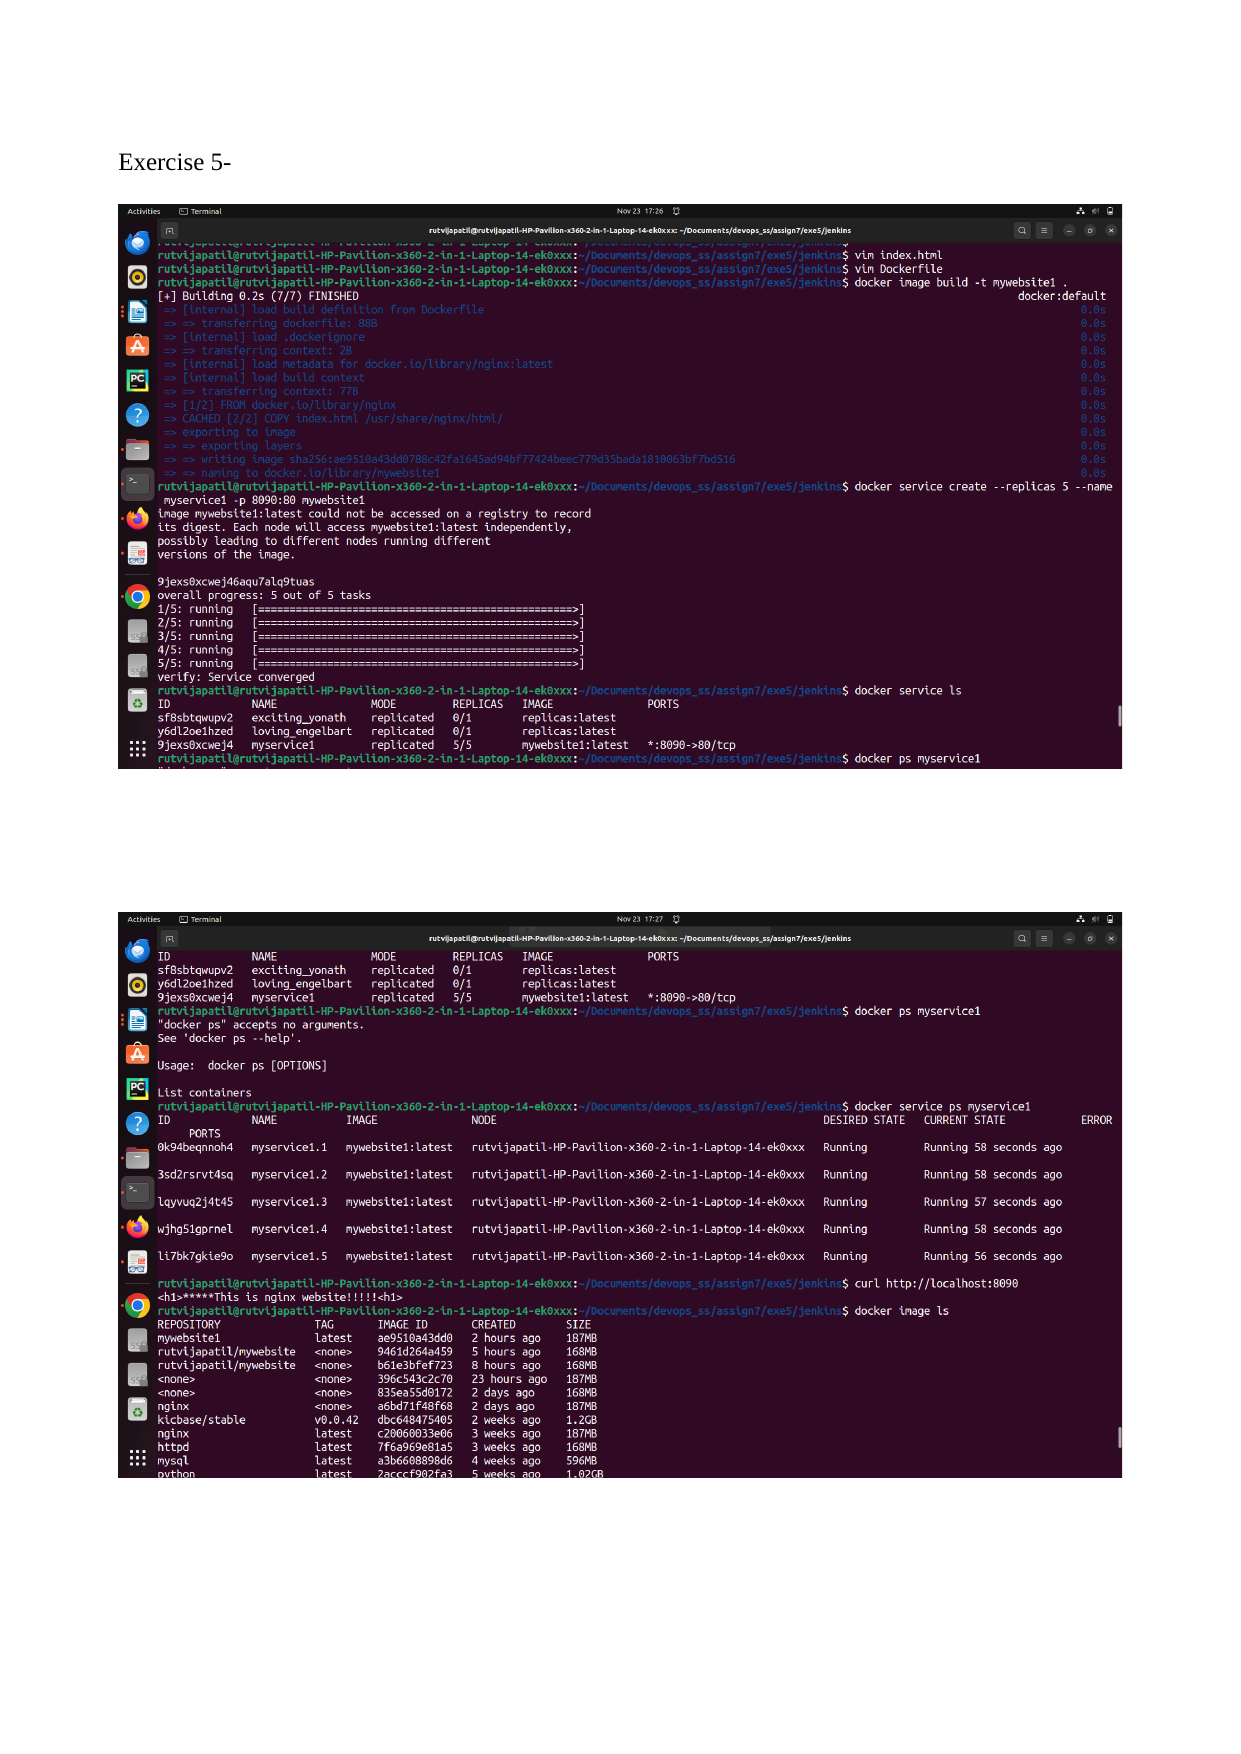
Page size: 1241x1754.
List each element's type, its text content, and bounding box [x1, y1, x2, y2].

picture [118, 912, 1123, 1478]
picture [118, 204, 1123, 769]
text Exercise 5- [118, 147, 1122, 176]
